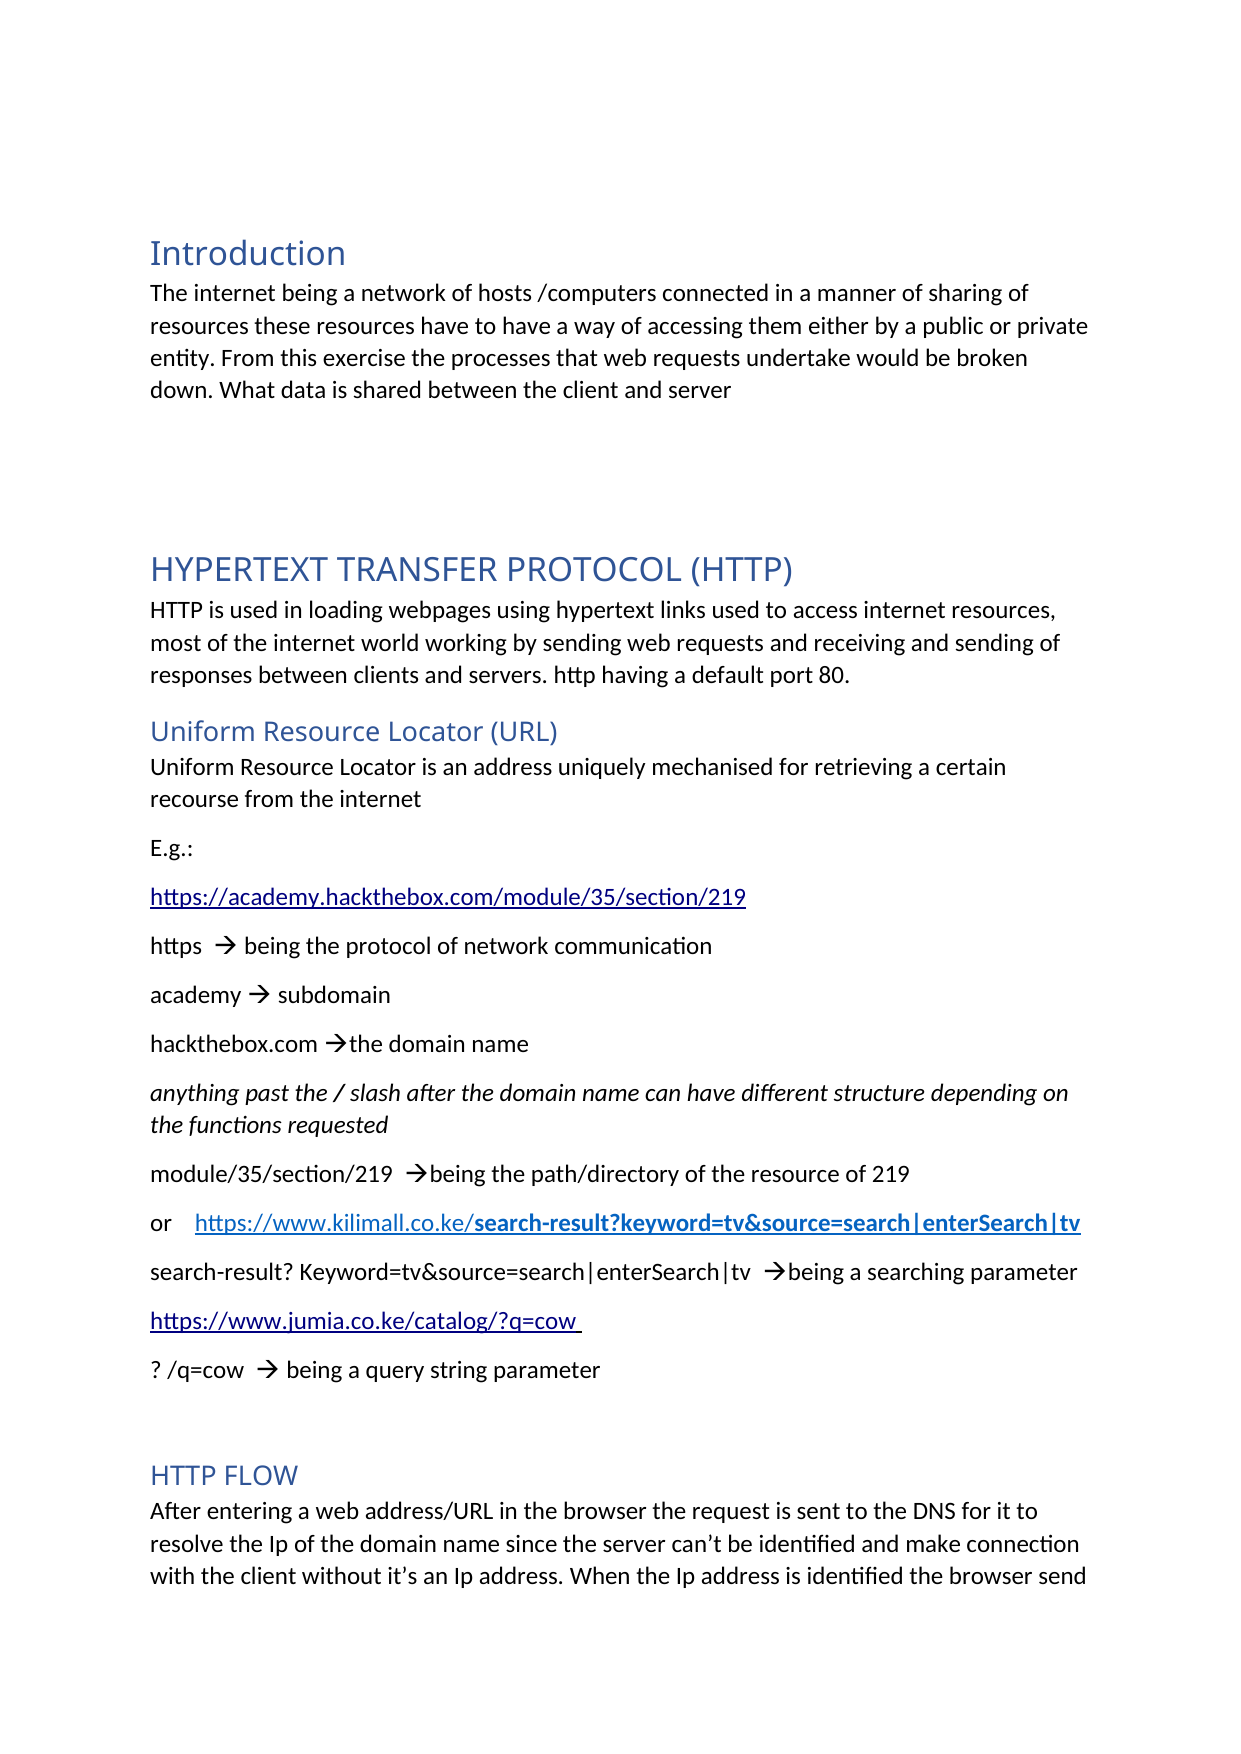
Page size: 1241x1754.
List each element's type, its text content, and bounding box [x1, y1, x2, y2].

subtitle HTTP FLOW [150, 1456, 1090, 1493]
text E.g.: [150, 832, 1090, 863]
text hackthebox.com the domain name [150, 1028, 1090, 1059]
text https://academy.hackthebox.com/module/35/section/219 [150, 881, 1090, 912]
text https://www.jumia.co.ke/catalog/?q=cow [150, 1305, 1090, 1336]
text search-result? Keyword=tv&source=search|enterSearch|tv being a searching parameter [150, 1256, 1090, 1287]
text The internet being a network of hosts /computers connected in a manner of sharing of resources these resources have to have a way of accessing them either by a public or private entity. From this exercise the processes that web requests undertake would be broken down. What data is shared between the client and server [150, 277, 1090, 405]
text module/35/section/219 being the path/directory of the resource of 219 [150, 1158, 1090, 1189]
subtitle Introduction [150, 229, 1090, 275]
text HTTP is used in loading webpages using hypertext links used to access internet resources, most of the internet world working by sending web requests and receiving and sending of responses between clients and servers. http having a default port 80. [150, 594, 1090, 689]
text or https://www.kilimall.co.ke/search-result?keyword=tv&source=search|enterSearch|tv [150, 1207, 1090, 1238]
text https  being the protocol of network communication [150, 930, 1090, 961]
subtitle Uniform Resource Locator (URL) [150, 712, 1090, 749]
subtitle HYPERTEXT TRANSFER PROTOCOL (HTTP) [150, 546, 1090, 592]
text After entering a web address/URL in the browser the request is sent to the DNS for it to resolve the Ip of the domain name since the server can’t be identified and make connection with the client without it’s an Ip address. When the Ip address is identified the browser send [150, 1495, 1090, 1591]
text academy  subdomain [150, 979, 1090, 1010]
text ? /q=cow  being a query string parameter [150, 1354, 1090, 1385]
text Uniform Resource Locator is an address uniquely mechanised for retrieving a certain recourse from the internet [150, 751, 1090, 814]
text anything past the / slash after the domain name can have different structure depending on the functions requested [150, 1077, 1090, 1140]
